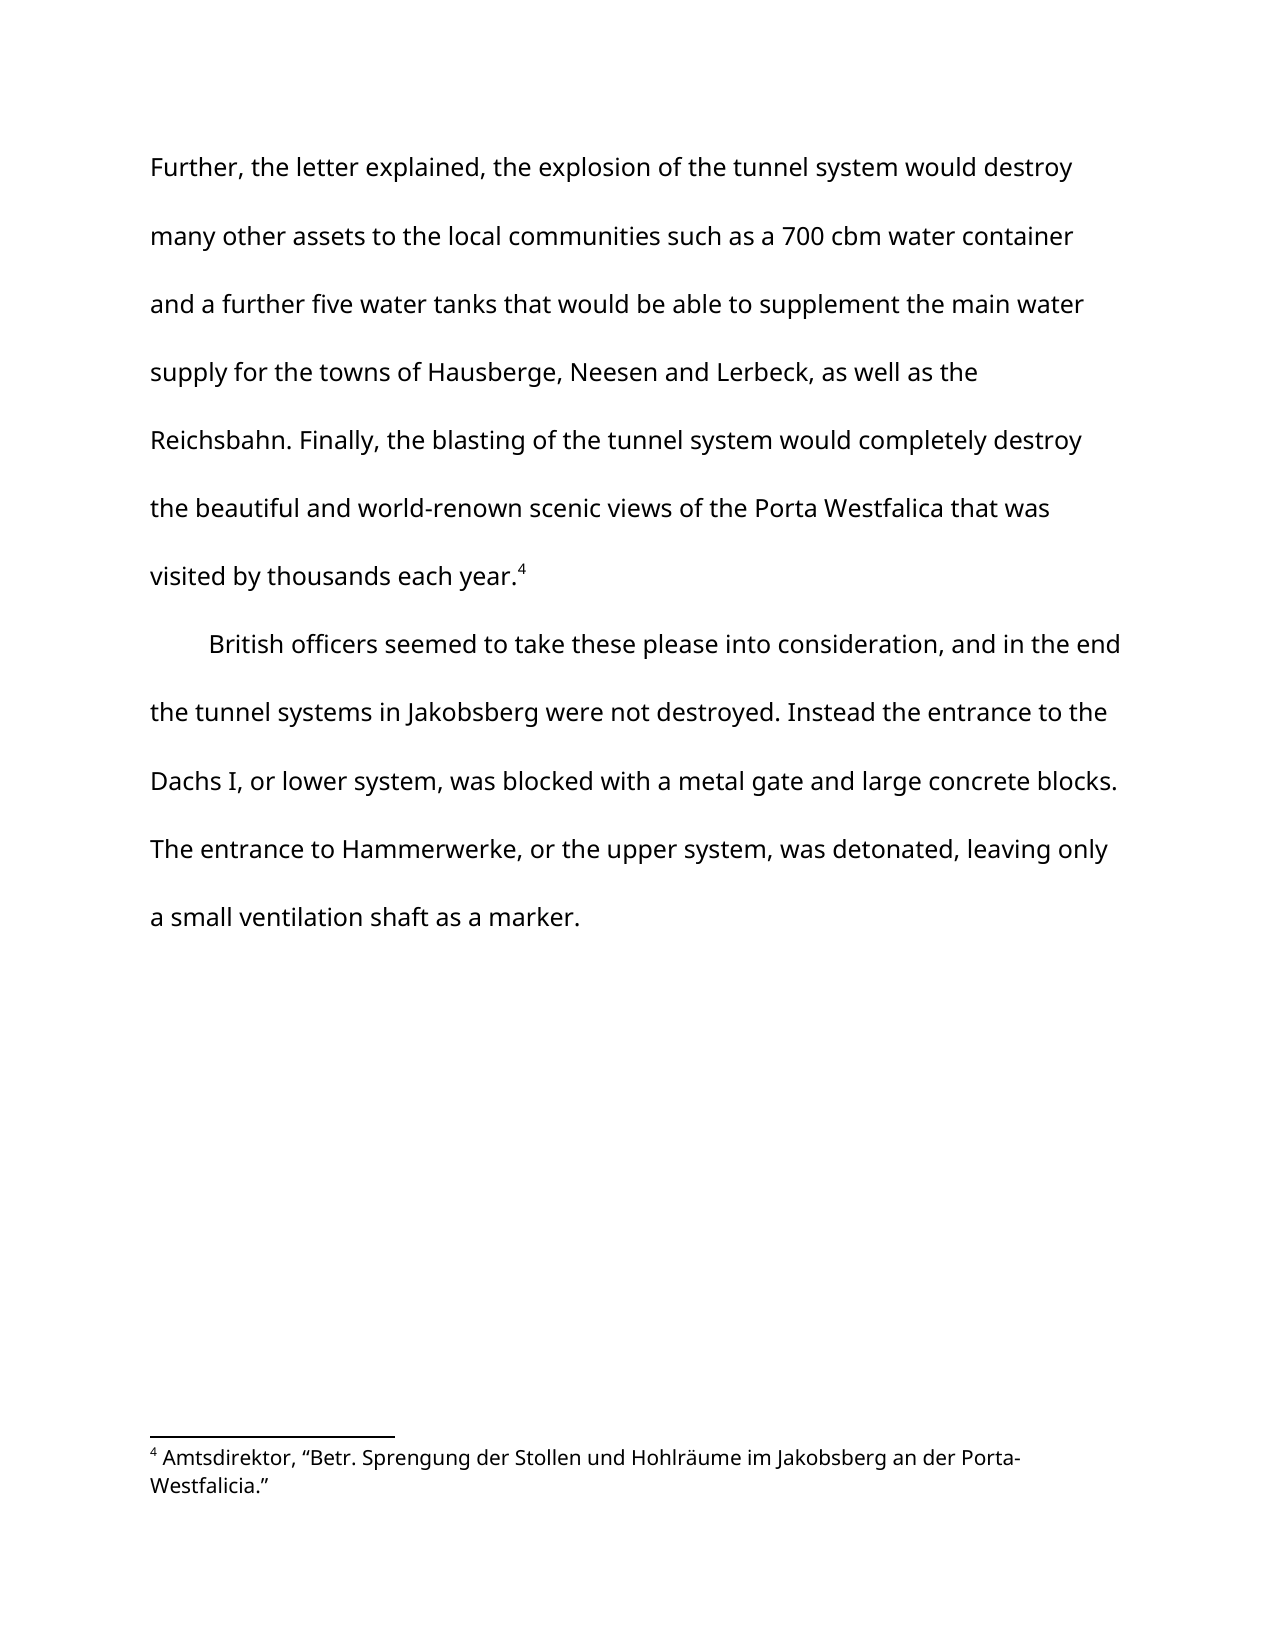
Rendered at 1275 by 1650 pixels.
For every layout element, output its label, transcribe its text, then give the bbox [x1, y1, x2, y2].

text Amtsdirektor, “Betr. Sprengung der Stollen und Hohlräume im Jakobsberg an der Porta-Westfalicia.” [150, 1443, 1125, 1500]
text Further, the letter explained, the explosion of the tunnel system would destroy many other assets to the local communities such as a 700 cbm water container and a further five water tanks that would be able to supplement the main water supply for the towns of Hausberge, Neesen and Lerbeck, as well as the Reichsbahn. Finally, the blasting of the tunnel system would completely destroy the beautiful and world-renown scenic views of the Porta Westfalica that was visited by thousands each year. [150, 150, 1125, 593]
text British officers seemed to take these please into consideration, and in the end the tunnel systems in Jakobsberg were not destroyed. Instead the entrance to the Dachs I, or lower system, was blocked with a metal gate and large concrete blocks. The entrance to Hammerwerke, or the upper system, was detonated, leaving only a small ventilation shaft as a marker. [150, 627, 1125, 933]
